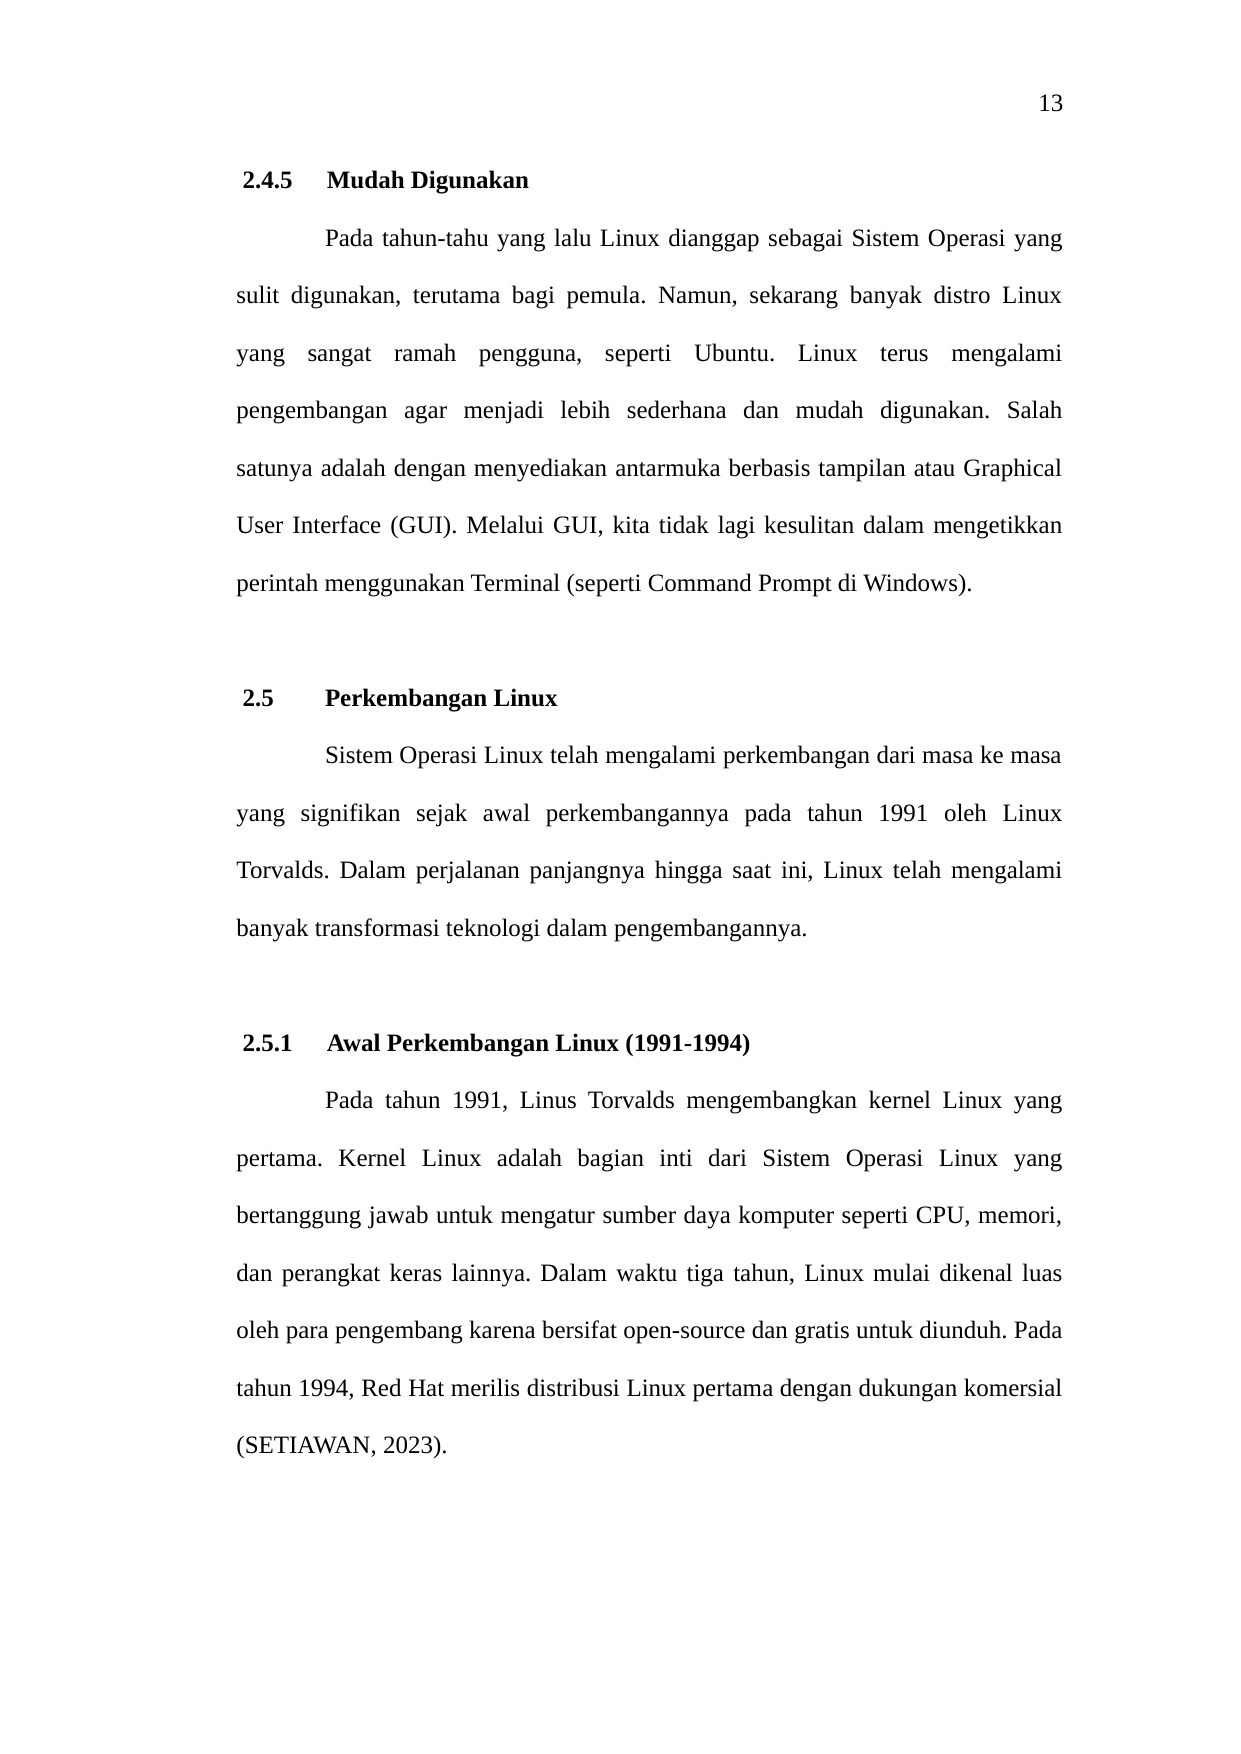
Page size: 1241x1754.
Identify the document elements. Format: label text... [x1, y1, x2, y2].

subtitle Mudah Digunakan [236, 165, 1063, 194]
text Pada tahun-tahu yang lalu Linux dianggap sebagai Sistem Operasi yang sulit digunakan, terutama bagi pemula. Namun, sekarang banyak distro Linux yang sangat ramah pengguna, seperti Ubuntu. Linux terus mengalami pengembangan agar menjadi lebih sederhana dan mudah digunakan. Salah satunya adalah dengan menyediakan antarmuka berbasis tampilan atau Graphical User Interface (GUI). Melalui GUI, kita tidak lagi kesulitan dalam mengetikkan perintah menggunakan Terminal (seperti Command Prompt di Windows). [236, 223, 1063, 597]
subtitle Awal Perkembangan Linux (1991-1994) [236, 1028, 1063, 1057]
text Pada tahun 1991, Linus Torvalds mengembangkan kernel Linux yang pertama. Kernel Linux adalah bagian inti dari Sistem Operasi Linux yang bertanggung jawab untuk mengatur sumber daya komputer seperti CPU, memori, dan perangkat keras lainnya. Dalam waktu tiga tahun, Linux mulai dikenal luas oleh para pengembang karena bersifat open-source dan gratis untuk diunduh. Pada tahun 1994, Red Hat merilis distribusi Linux pertama dengan dukungan komersial (SETIAWAN, 2023)⁠. [236, 1085, 1063, 1459]
text Sistem Operasi Linux telah mengalami perkembangan dari masa ke masa yang signifikan sejak awal perkembangannya pada tahun 1991 oleh Linux Torvalds. Dalam perjalanan panjangnya hingga saat ini, Linux telah mengalami banyak transformasi teknologi dalam pengembangannya. [236, 740, 1063, 942]
subtitle Perkembangan Linux [236, 683, 1063, 712]
